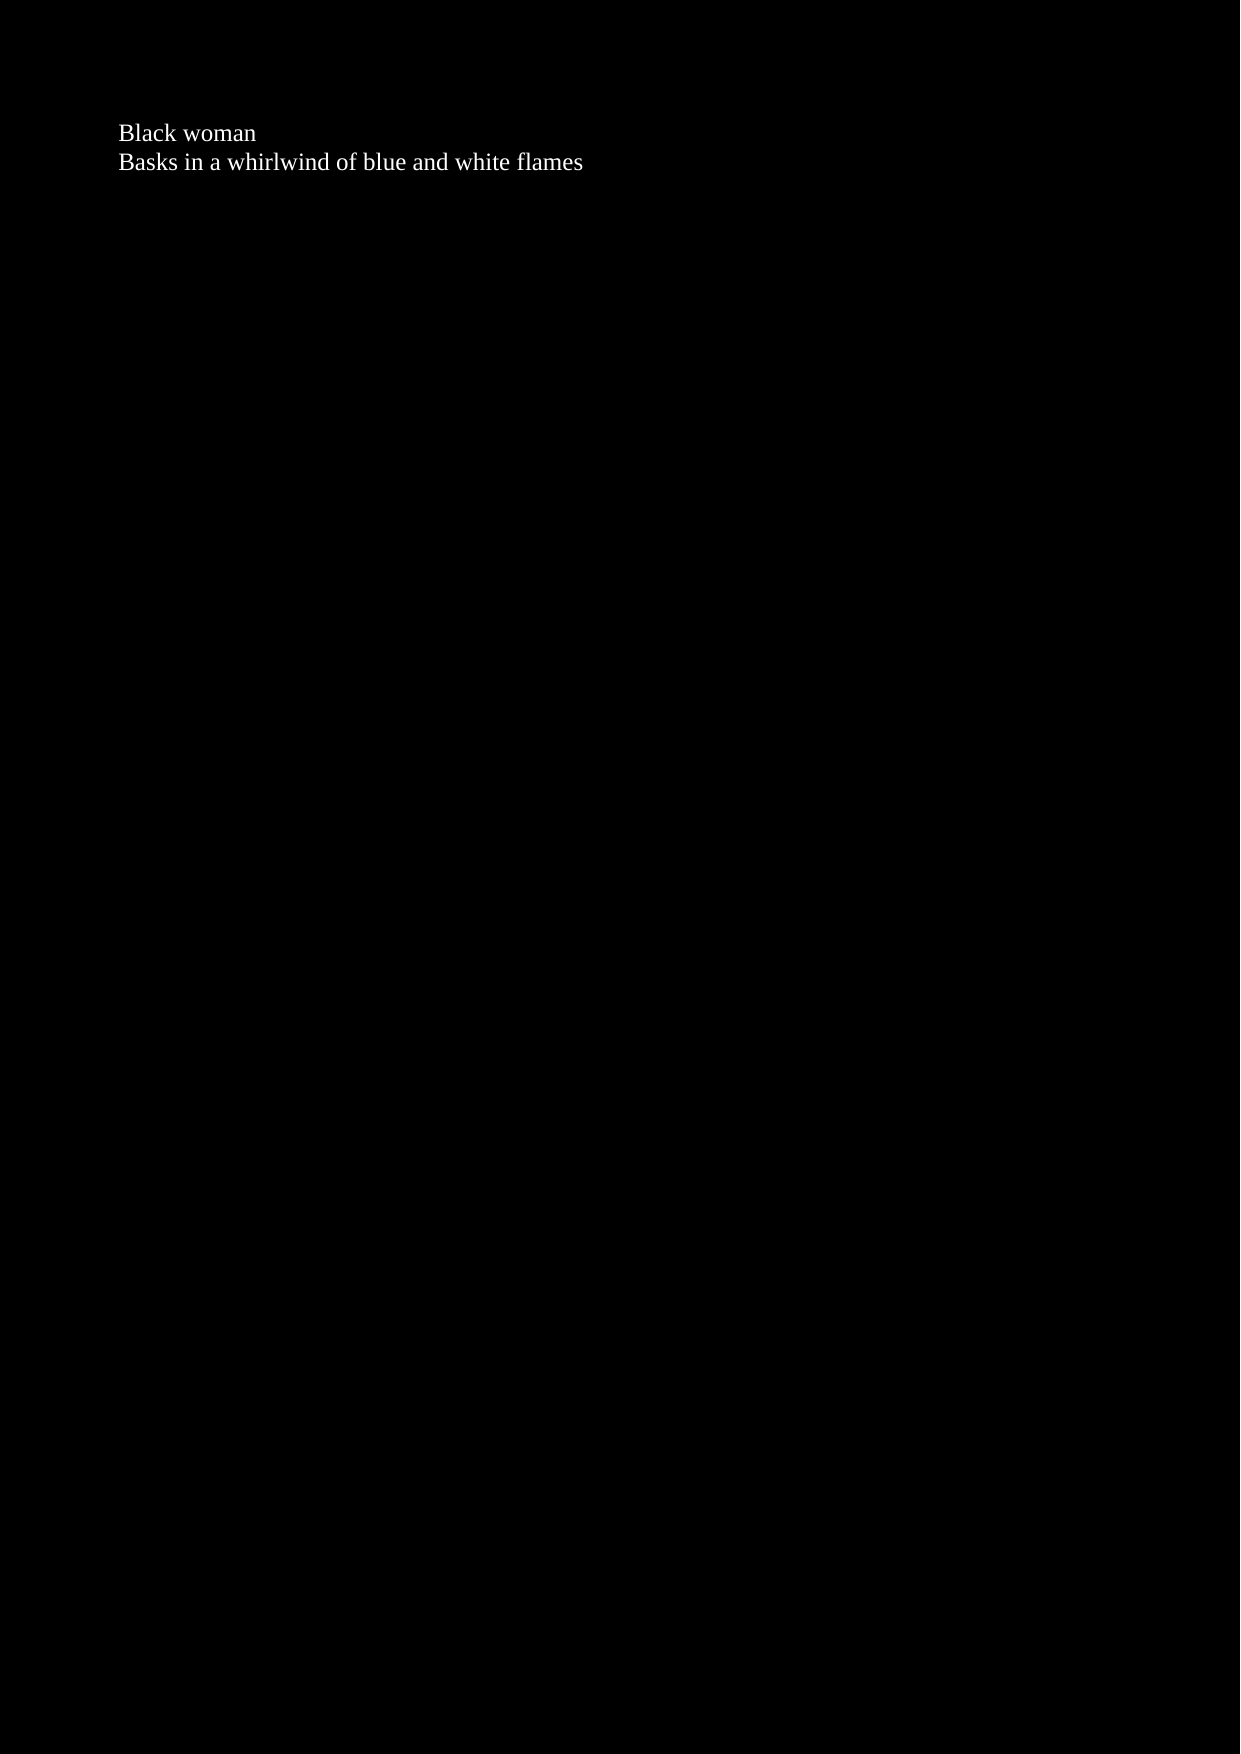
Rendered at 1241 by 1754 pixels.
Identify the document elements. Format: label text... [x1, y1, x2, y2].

text Basks in a whirlwind of blue and white flames [118, 147, 1122, 176]
text Black woman [118, 118, 1122, 147]
